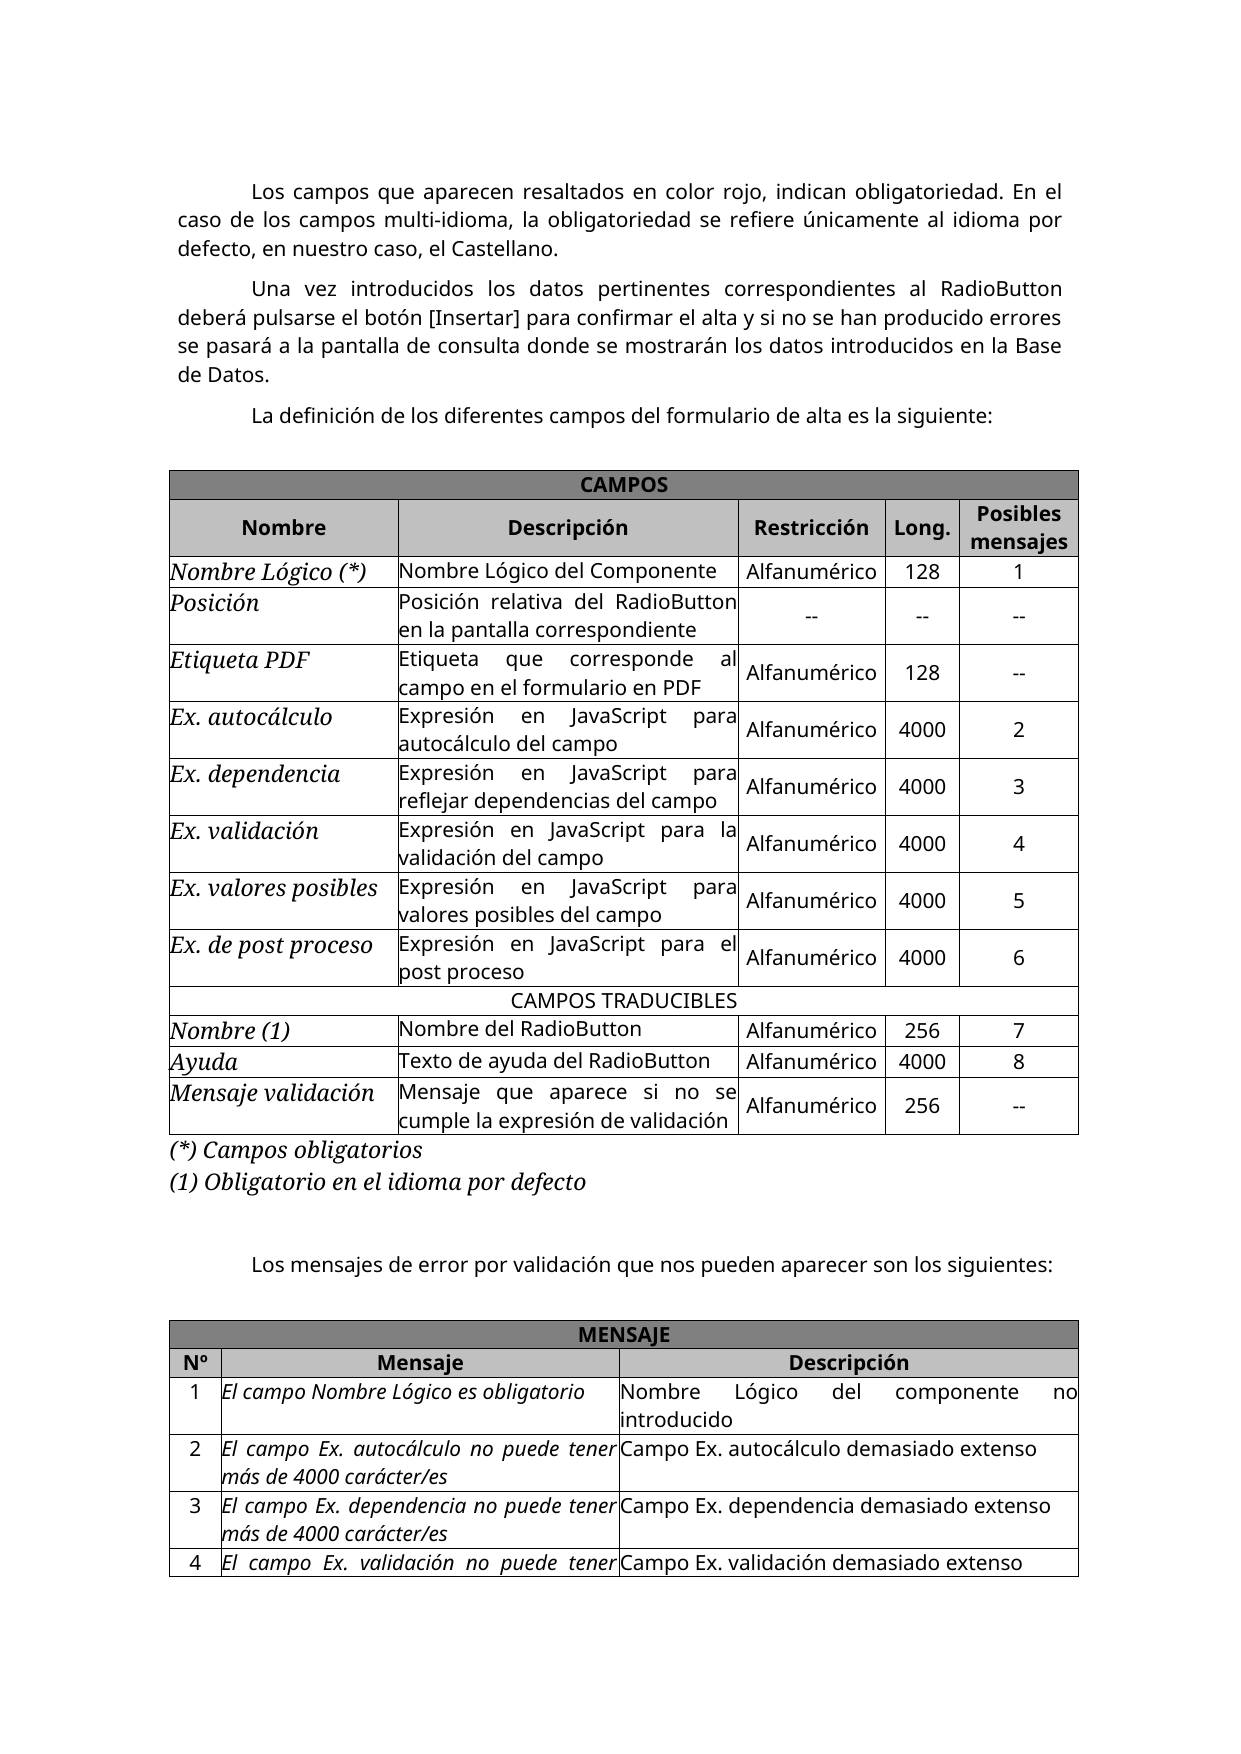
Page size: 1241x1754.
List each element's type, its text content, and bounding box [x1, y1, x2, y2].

table_cell 4000 [886, 816, 959, 872]
table_cell Alfanumérico [739, 1047, 885, 1077]
table_cell 2 [170, 1435, 221, 1491]
table_cell -- [739, 588, 885, 644]
table_cell 3 [960, 759, 1078, 815]
table_cell 1 [170, 1378, 221, 1434]
table_cell -- [960, 588, 1078, 644]
table_cell Expresión en JavaScript para la validación del campo [399, 816, 738, 872]
table_cell 128 [886, 645, 959, 701]
table_cell Ex. dependencia [170, 759, 398, 815]
table_cell 4 [170, 1549, 221, 1576]
table_cell Nº [170, 1349, 221, 1377]
table_cell Mensaje [222, 1349, 619, 1377]
table_cell 4 [960, 816, 1078, 872]
table_cell Expresión en JavaScript para autocálculo del campo [399, 702, 738, 758]
table_cell Alfanumérico [739, 930, 885, 986]
table_cell El campo Ex. autocálculo no puede tener más de 4000 carácter/es [222, 1435, 619, 1491]
table_cell -- [960, 645, 1078, 701]
table_cell Alfanumérico [739, 557, 885, 587]
table_cell 4000 [886, 873, 959, 929]
table_cell CAMPOS TRADUCIBLES [170, 987, 1078, 1014]
table_cell Campo Ex. validación demasiado extenso [620, 1549, 1078, 1576]
table_header CAMPOS [170, 471, 1078, 499]
table_cell Expresión en JavaScript para valores posibles del campo [399, 873, 738, 929]
table_cell Ex. valores posibles [170, 873, 398, 929]
table_cell -- [960, 1078, 1078, 1134]
table_cell 4000 [886, 759, 959, 815]
table_cell Ex. de post proceso [170, 930, 398, 986]
table_cell Nombre [170, 500, 398, 556]
table_cell (*) Campos obligatorios [169, 1135, 1078, 1166]
table_cell Ayuda [170, 1047, 398, 1077]
text La definición de los diferentes campos del formulario de alta es la siguiente: [177, 401, 1063, 429]
table_cell Posibles mensajes [960, 500, 1078, 556]
table_cell Expresión en JavaScript para el post proceso [399, 930, 738, 986]
table_cell Nombre Lógico (*) [170, 557, 398, 587]
table_cell Long. [886, 500, 959, 556]
table_cell (1) Obligatorio en el idioma por defecto [169, 1166, 1078, 1197]
table_cell Campo Ex. dependencia demasiado extenso [620, 1492, 1078, 1548]
table_cell Expresión en JavaScript para reflejar dependencias del campo [399, 759, 738, 815]
table_cell Texto de ayuda del RadioButton [399, 1047, 738, 1077]
table_cell Posición [170, 588, 398, 644]
table_cell Nombre del RadioButton [399, 1016, 738, 1046]
text Los campos que aparecen resaltados en color rojo, indican obligatoriedad. En el caso de los campos multi-idioma, la obligatoriedad se refiere únicamente al idioma por defecto, en nuestro caso, el Castellano. [177, 177, 1063, 262]
table_cell Nombre (1) [170, 1016, 398, 1046]
table_cell 2 [960, 702, 1078, 758]
table_cell Campo Ex. autocálculo demasiado extenso [620, 1435, 1078, 1491]
table_cell Ex. autocálculo [170, 702, 398, 758]
table_cell 256 [886, 1078, 959, 1134]
text Una vez introducidos los datos pertinentes correspondientes al RadioButton deberá pulsarse el botón [Insertar] para confirmar el alta y si no se han producido errores se pasará a la pantalla de consulta donde se mostrarán los datos introducidos en la Base de Datos. [177, 274, 1063, 388]
table_cell Alfanumérico [739, 1078, 885, 1134]
table_cell 1 [960, 557, 1078, 587]
table_cell Etiqueta que corresponde al campo en el formulario en PDF [399, 645, 738, 701]
table_cell 128 [886, 557, 959, 587]
table_cell Mensaje que aparece si no se cumple la expresión de validación [399, 1078, 738, 1134]
table_cell Descripción [399, 500, 738, 556]
table_cell Restricción [739, 500, 885, 556]
table_cell 256 [886, 1016, 959, 1046]
table_cell El campo Ex. dependencia no puede tener más de 4000 carácter/es [222, 1492, 619, 1548]
table_cell Alfanumérico [739, 645, 885, 701]
table_cell 4000 [886, 930, 959, 986]
table_cell Alfanumérico [739, 702, 885, 758]
table_cell Nombre Lógico del Componente [399, 557, 738, 587]
table_cell El campo Ex. validación no puede tener [222, 1549, 619, 1576]
table_cell Alfanumérico [739, 1016, 885, 1046]
table_cell Nombre Lógico del componente no introducido [620, 1378, 1078, 1434]
table_cell El campo Nombre Lógico es obligatorio [222, 1378, 619, 1434]
table_cell 8 [960, 1047, 1078, 1077]
table_cell 5 [960, 873, 1078, 929]
table_cell Ex. validación [170, 816, 398, 872]
table_cell Mensaje validación [170, 1078, 398, 1134]
table_cell 3 [170, 1492, 221, 1548]
table_cell Descripción [620, 1349, 1078, 1377]
table_cell Alfanumérico [739, 873, 885, 929]
table_cell 7 [960, 1016, 1078, 1046]
table_cell Alfanumérico [739, 759, 885, 815]
text Los mensajes de error por validación que nos pueden aparecer son los siguientes: [177, 1250, 1063, 1279]
table_cell -- [886, 588, 959, 644]
table_cell 6 [960, 930, 1078, 986]
table_cell Posición relativa del RadioButton en la pantalla correspondiente [399, 588, 738, 644]
table_cell 4000 [886, 702, 959, 758]
table_cell 4000 [886, 1047, 959, 1077]
table_cell Alfanumérico [739, 816, 885, 872]
table_cell Etiqueta PDF [170, 645, 398, 701]
table_header MENSAJE [170, 1321, 1078, 1348]
